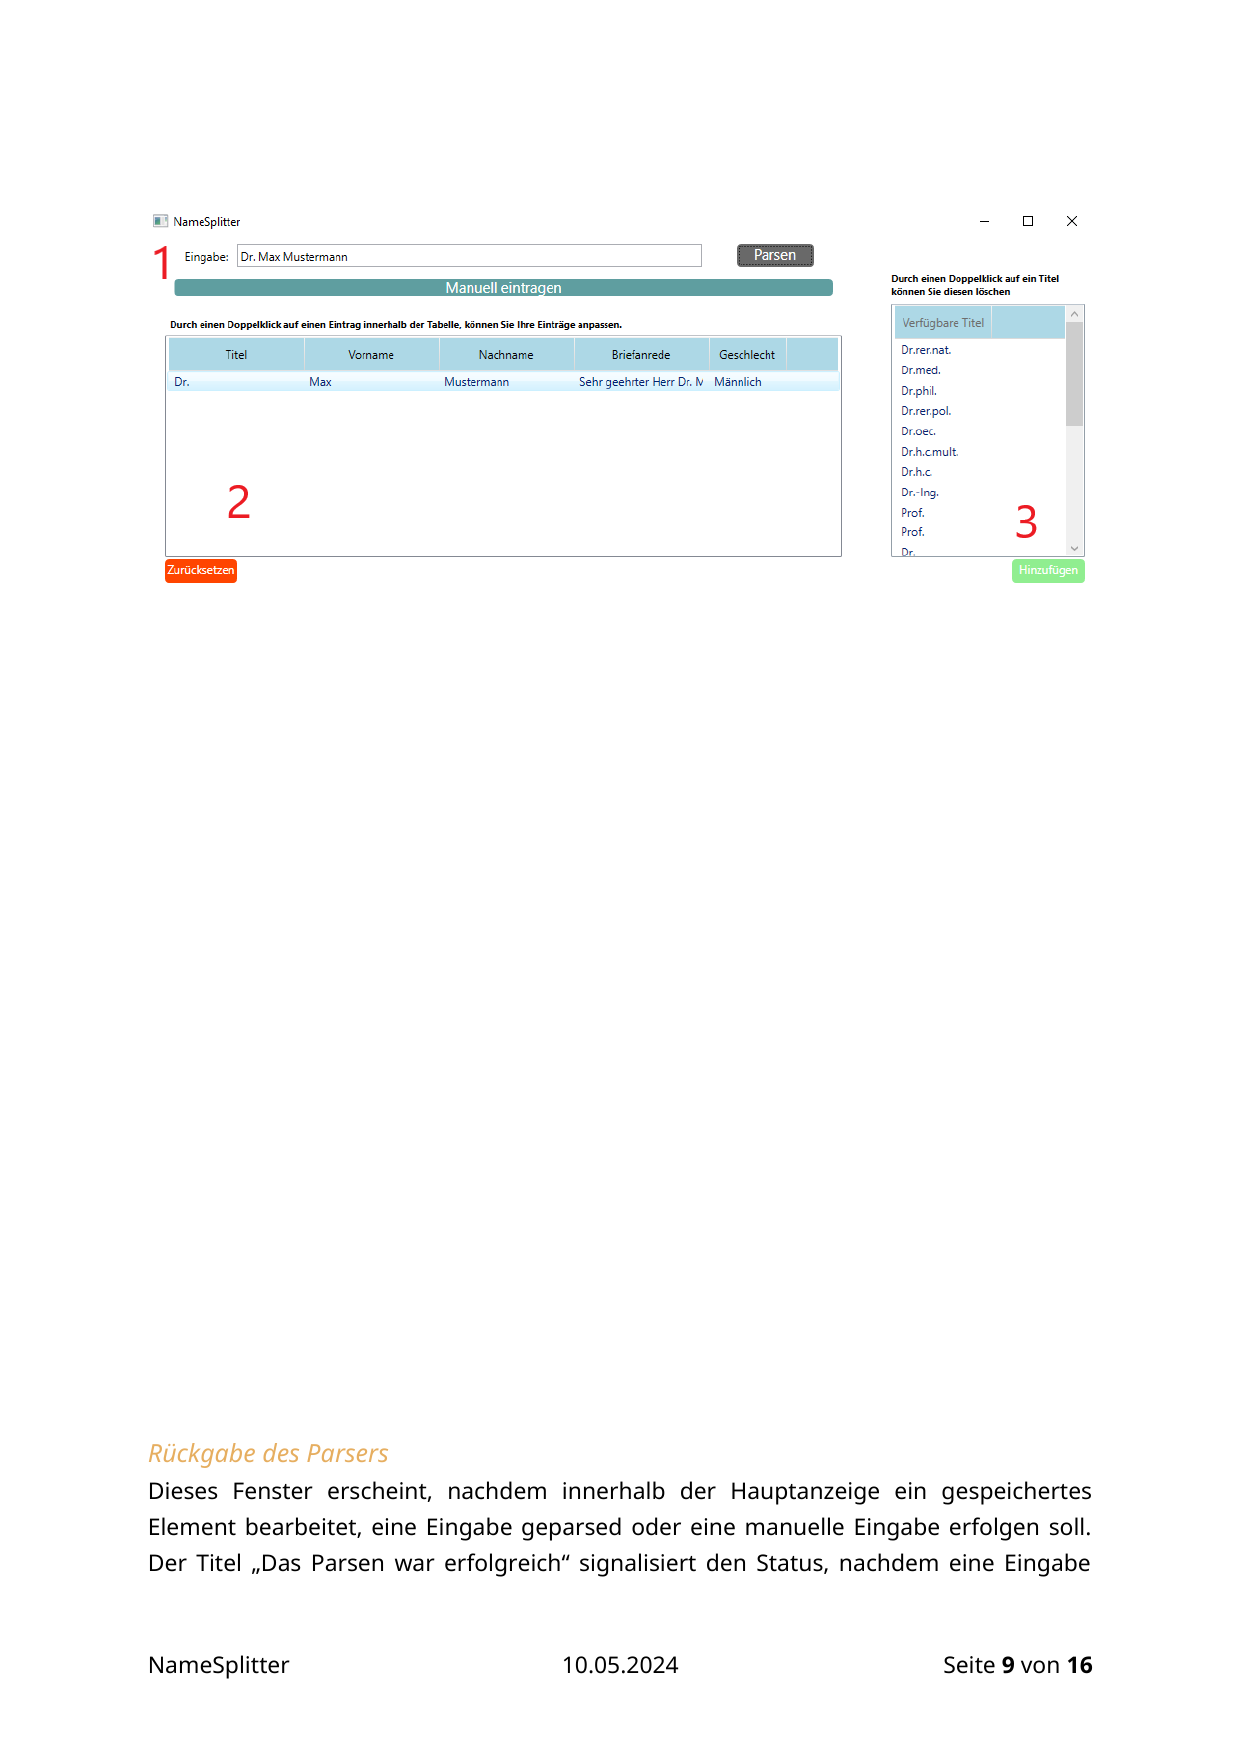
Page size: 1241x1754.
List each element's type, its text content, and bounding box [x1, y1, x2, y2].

picture [148, 211, 1092, 586]
text Dieses Fenster erscheint, nachdem innerhalb der Hauptanzeige ein gespeichertes Element bearbeitet, eine Eingabe geparsed oder eine manuelle Eingabe erfolgen soll. Der Titel „Das Parsen war erfolgreich“ signalisiert den Status, nachdem eine Eingabe [148, 1475, 1093, 1578]
subtitle Rückgabe des Parsers [148, 1436, 1093, 1470]
